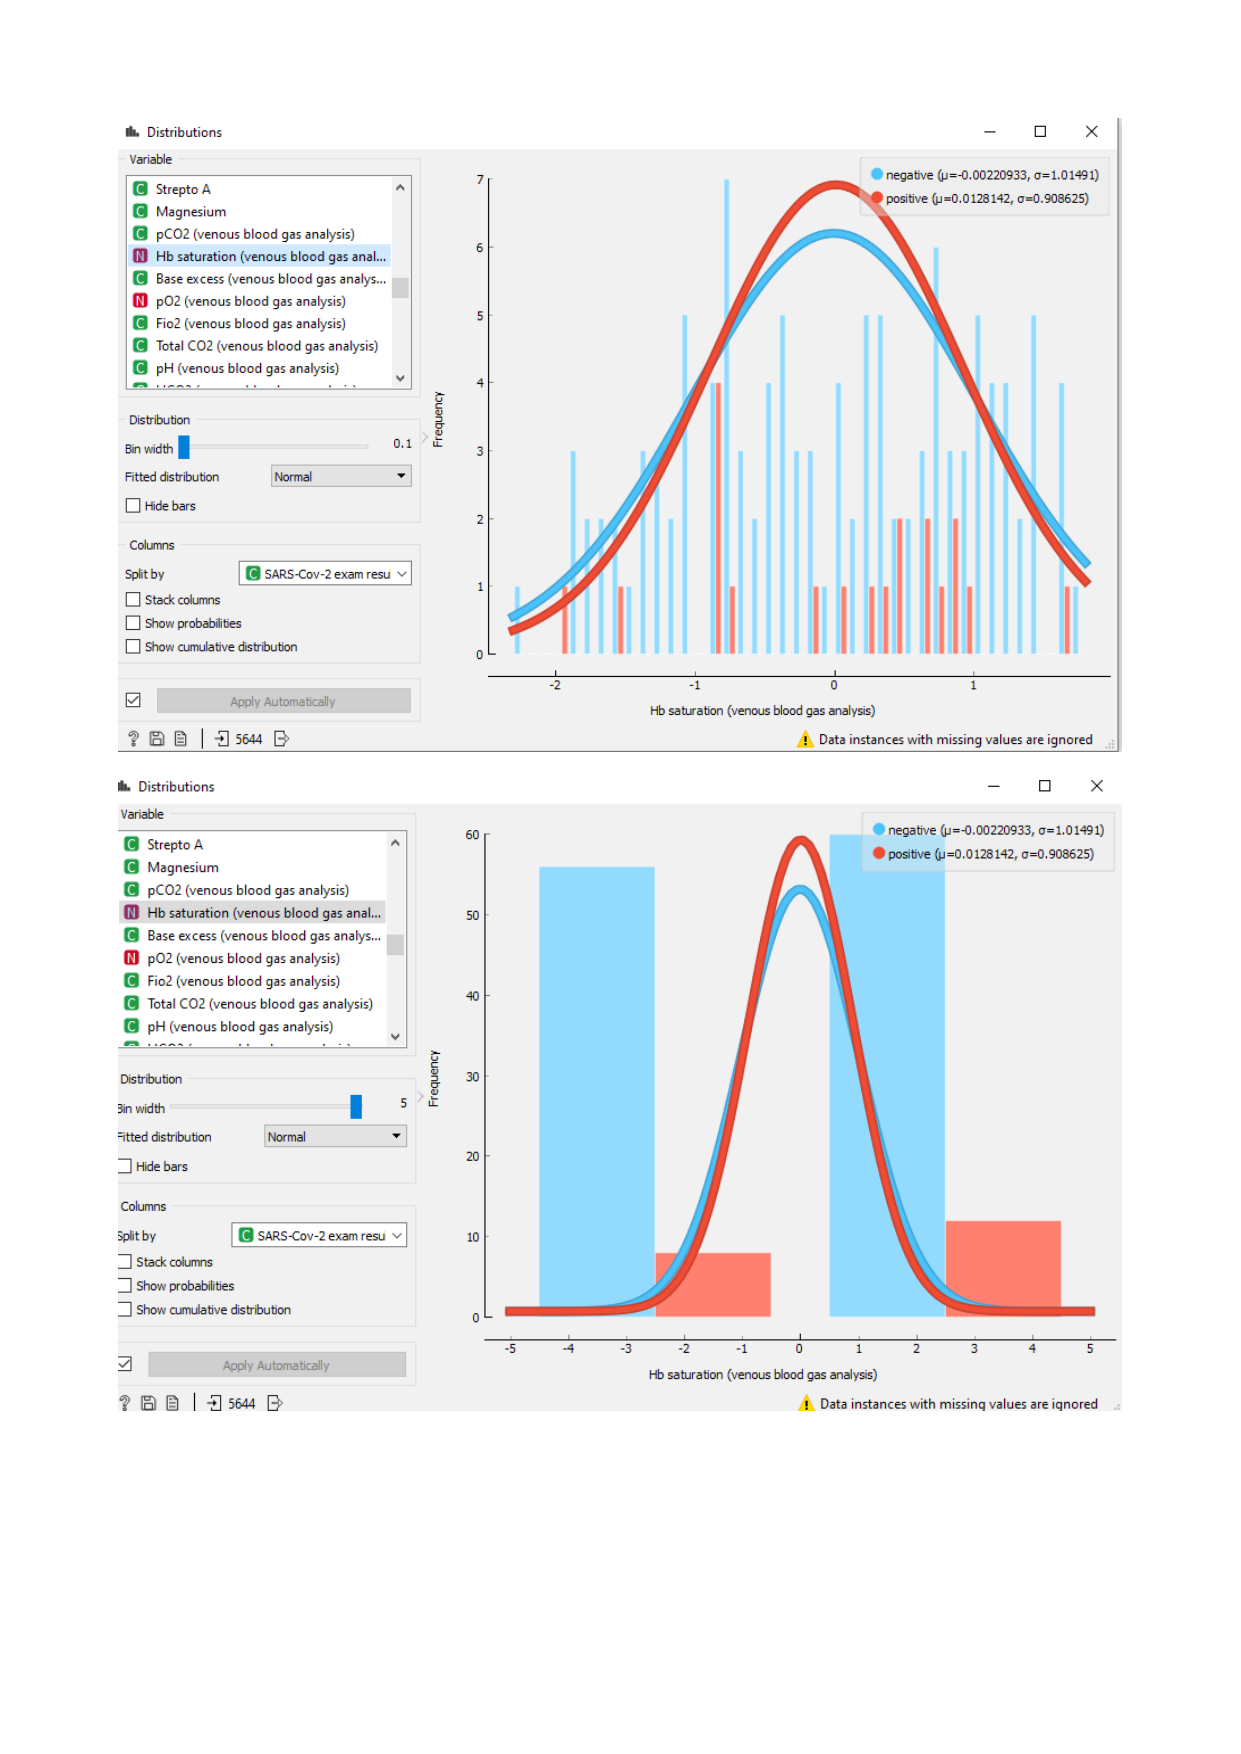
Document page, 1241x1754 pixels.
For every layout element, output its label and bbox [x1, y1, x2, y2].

picture [118, 780, 1122, 1411]
picture [118, 118, 1122, 752]
